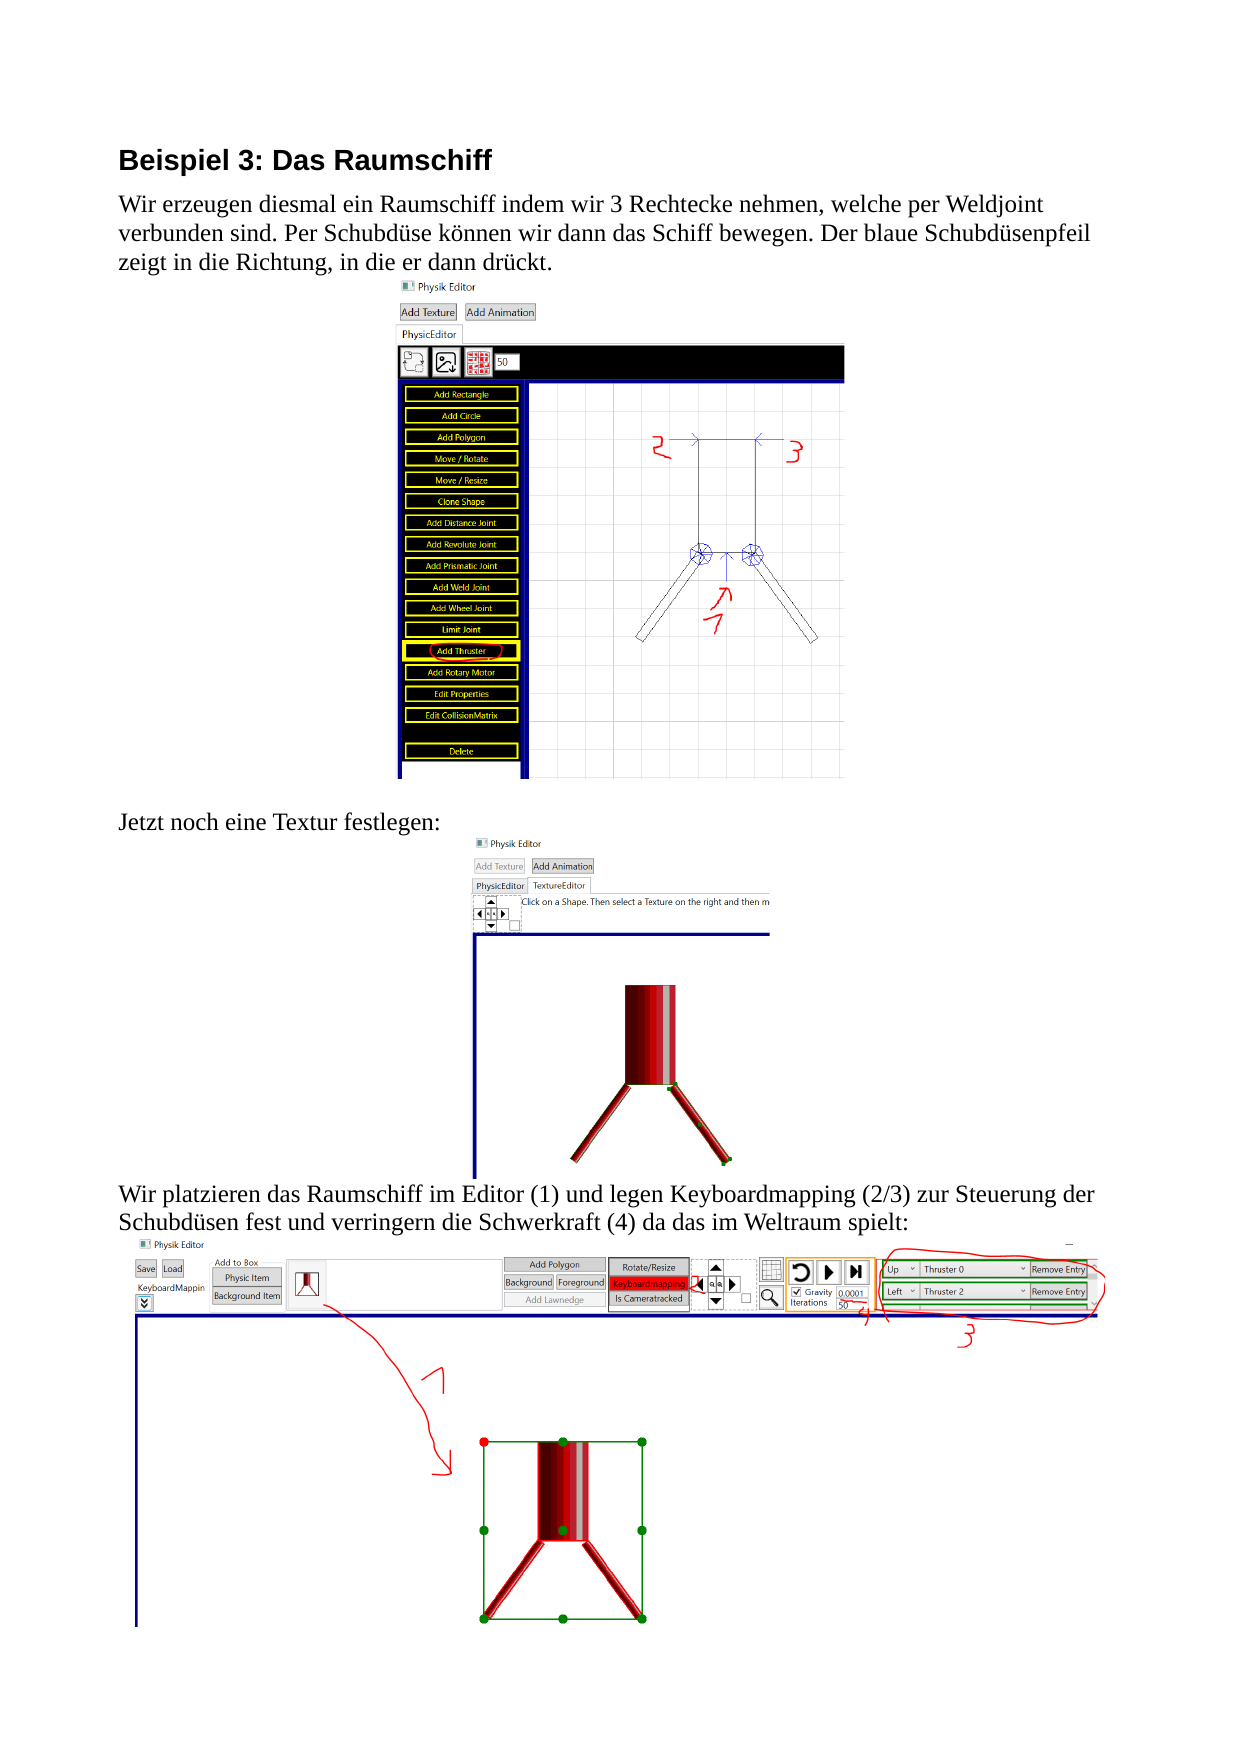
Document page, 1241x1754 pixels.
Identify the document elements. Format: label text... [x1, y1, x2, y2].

picture [135, 1236, 1106, 1627]
picture [470, 836, 770, 1179]
subtitle Beispiel 3: Das Raumschiff [118, 143, 1122, 177]
picture [395, 275, 845, 779]
text Jetzt noch eine Textur festlegen: [118, 807, 1122, 836]
text Wir platzieren das Raumschiff im Editor (1) und legen Keyboardmapping (2/3) zur Steuerung der Schubdüsen fest und verringern die Schwerkraft (4) da das im Weltraum spielt: [118, 836, 1122, 1236]
text Wir erzeugen diesmal ein Raumschiff indem wir 3 Rechtecke nehmen, welche per Weldjoint verbunden sind. Per Schubdüse können wir dann das Schiff bewegen. Der blaue Schubdüsenpfeil zeigt in die Richtung, in die er dann drückt. [118, 189, 1122, 275]
